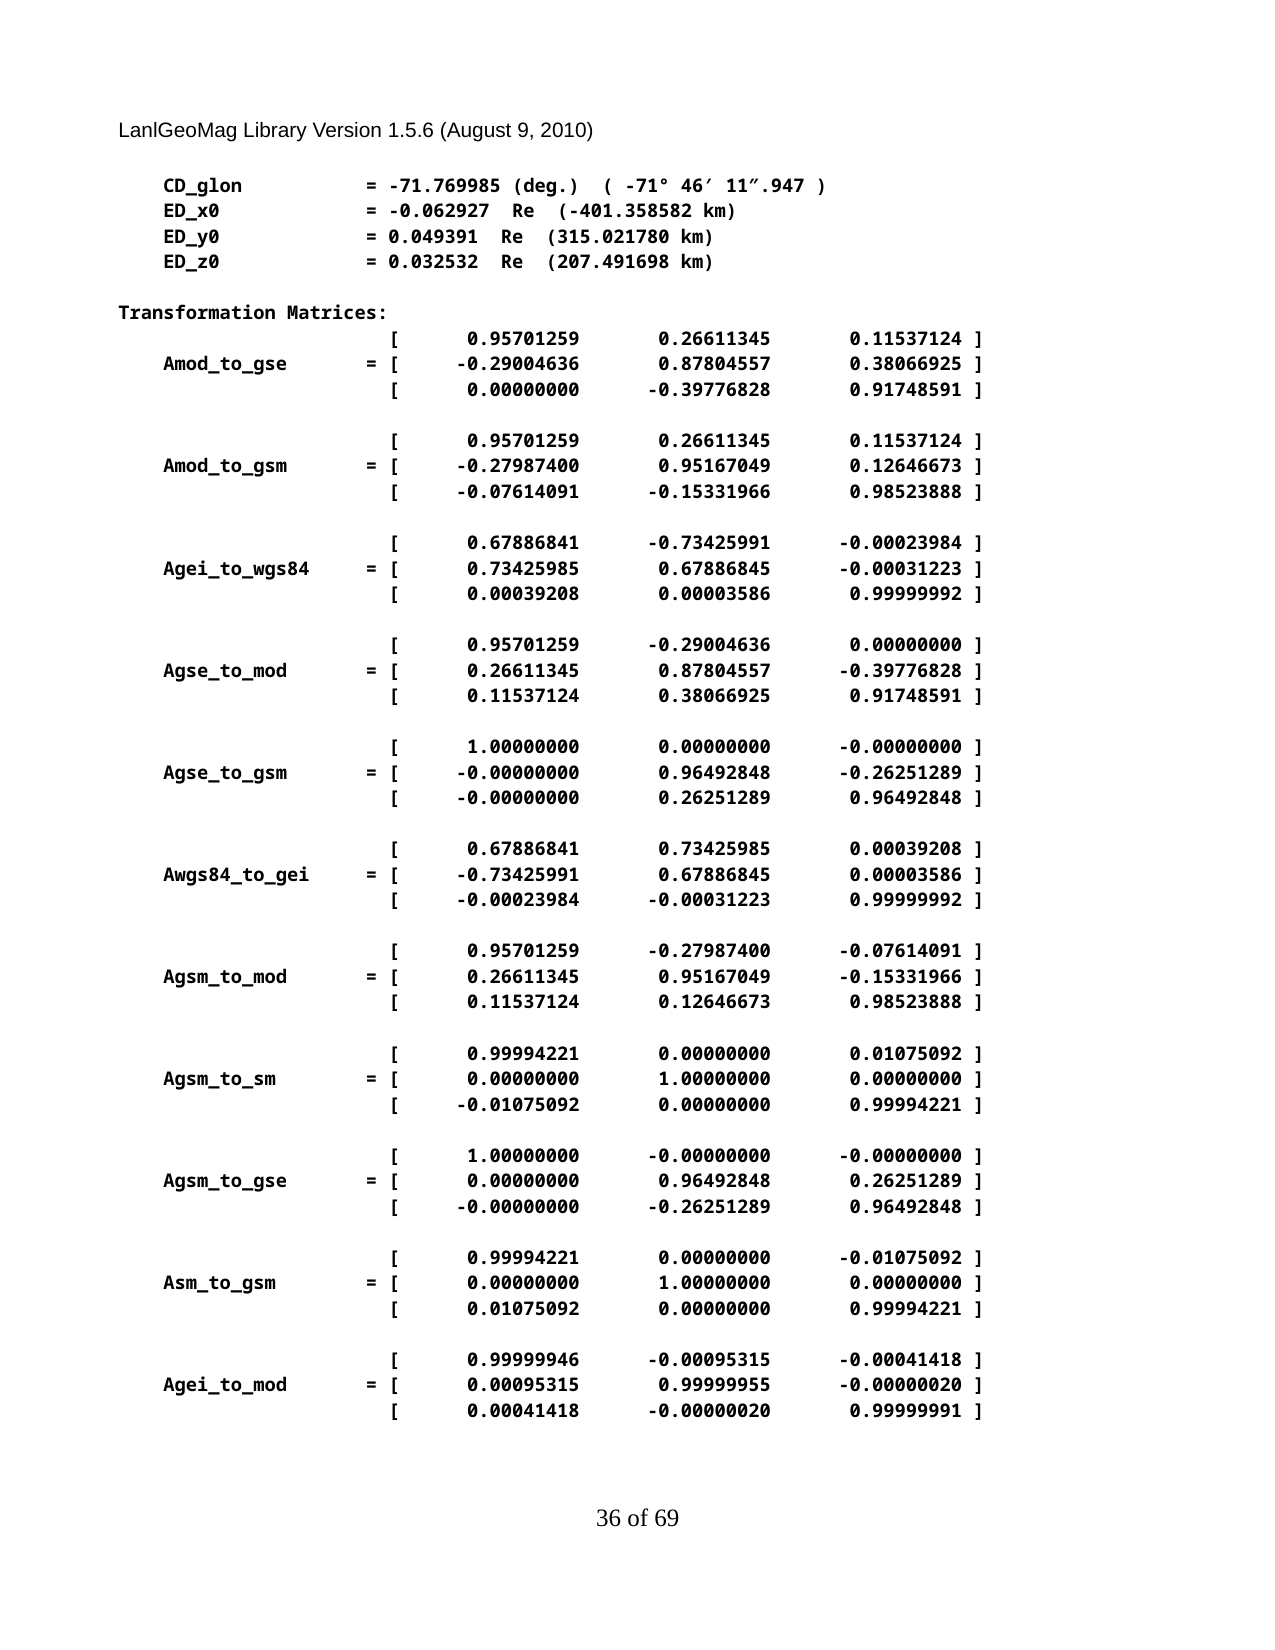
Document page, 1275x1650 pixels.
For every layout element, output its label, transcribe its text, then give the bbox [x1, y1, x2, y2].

text [ -0.01075092 0.00000000 0.99994221 ] [118, 1091, 1157, 1116]
text [ 0.11537124 0.38066925 0.91748591 ] [118, 682, 1157, 708]
text [ -0.00000000 0.26251289 0.96492848 ] [118, 784, 1157, 810]
text [ -0.00000000 -0.26251289 0.96492848 ] [118, 1193, 1157, 1218]
text [ 0.00039208 0.00003586 0.99999992 ] [118, 580, 1157, 606]
text [ 0.99999946 -0.00095315 -0.00041418 ] [118, 1346, 1157, 1372]
text [ 0.01075092 0.00000000 0.99994221 ] [118, 1295, 1157, 1321]
text Agei_to_mod = [ 0.00095315 0.99999955 -0.00000020 ] [118, 1372, 1157, 1397]
text Agse_to_mod = [ 0.26611345 0.87804557 -0.39776828 ] [118, 657, 1157, 682]
text Agsm_to_gse = [ 0.00000000 0.96492848 0.26251289 ] [118, 1167, 1157, 1193]
text [ 0.00041418 -0.00000020 0.99999991 ] [118, 1397, 1157, 1423]
text Amod_to_gsm = [ -0.27987400 0.95167049 0.12646673 ] [118, 453, 1157, 478]
text [ 1.00000000 -0.00000000 -0.00000000 ] [118, 1142, 1157, 1167]
text CD_glon = -71.769985 (deg.) ( -71° 46′ 11″.947 ) [118, 172, 1157, 198]
text Agsm_to_sm = [ 0.00000000 1.00000000 0.00000000 ] [118, 1065, 1157, 1091]
text [ 0.95701259 0.26611345 0.11537124 ] [118, 427, 1157, 453]
text [ 0.95701259 -0.27987400 -0.07614091 ] [118, 938, 1157, 963]
text [ -0.00023984 -0.00031223 0.99999992 ] [118, 887, 1157, 912]
text Amod_to_gse = [ -0.29004636 0.87804557 0.38066925 ] [118, 351, 1157, 376]
text [ 0.95701259 -0.29004636 0.00000000 ] [118, 631, 1157, 657]
text Agse_to_gsm = [ -0.00000000 0.96492848 -0.26251289 ] [118, 759, 1157, 784]
text Agsm_to_mod = [ 0.26611345 0.95167049 -0.15331966 ] [118, 963, 1157, 989]
text [ 0.00000000 -0.39776828 0.91748591 ] [118, 376, 1157, 402]
text [ 0.95701259 0.26611345 0.11537124 ] [118, 325, 1157, 351]
text Agei_to_wgs84 = [ 0.73425985 0.67886845 -0.00031223 ] [118, 555, 1157, 580]
text [ 0.99994221 0.00000000 -0.01075092 ] [118, 1244, 1157, 1269]
text ED_z0 = 0.032532 Re (207.491698 km) [118, 249, 1157, 274]
text Transformation Matrices: [118, 300, 1157, 325]
text [ 0.67886841 0.73425985 0.00039208 ] [118, 836, 1157, 861]
text [ -0.07614091 -0.15331966 0.98523888 ] [118, 478, 1157, 504]
text Awgs84_to_gei = [ -0.73425991 0.67886845 0.00003586 ] [118, 861, 1157, 887]
text [ 0.99994221 0.00000000 0.01075092 ] [118, 1040, 1157, 1065]
text [ 0.67886841 -0.73425991 -0.00023984 ] [118, 529, 1157, 555]
text Asm_to_gsm = [ 0.00000000 1.00000000 0.00000000 ] [118, 1269, 1157, 1295]
text ED_x0 = -0.062927 Re (-401.358582 km) [118, 198, 1157, 223]
text [ 1.00000000 0.00000000 -0.00000000 ] [118, 733, 1157, 759]
text ED_y0 = 0.049391 Re (315.021780 km) [118, 223, 1157, 249]
text [ 0.11537124 0.12646673 0.98523888 ] [118, 989, 1157, 1014]
